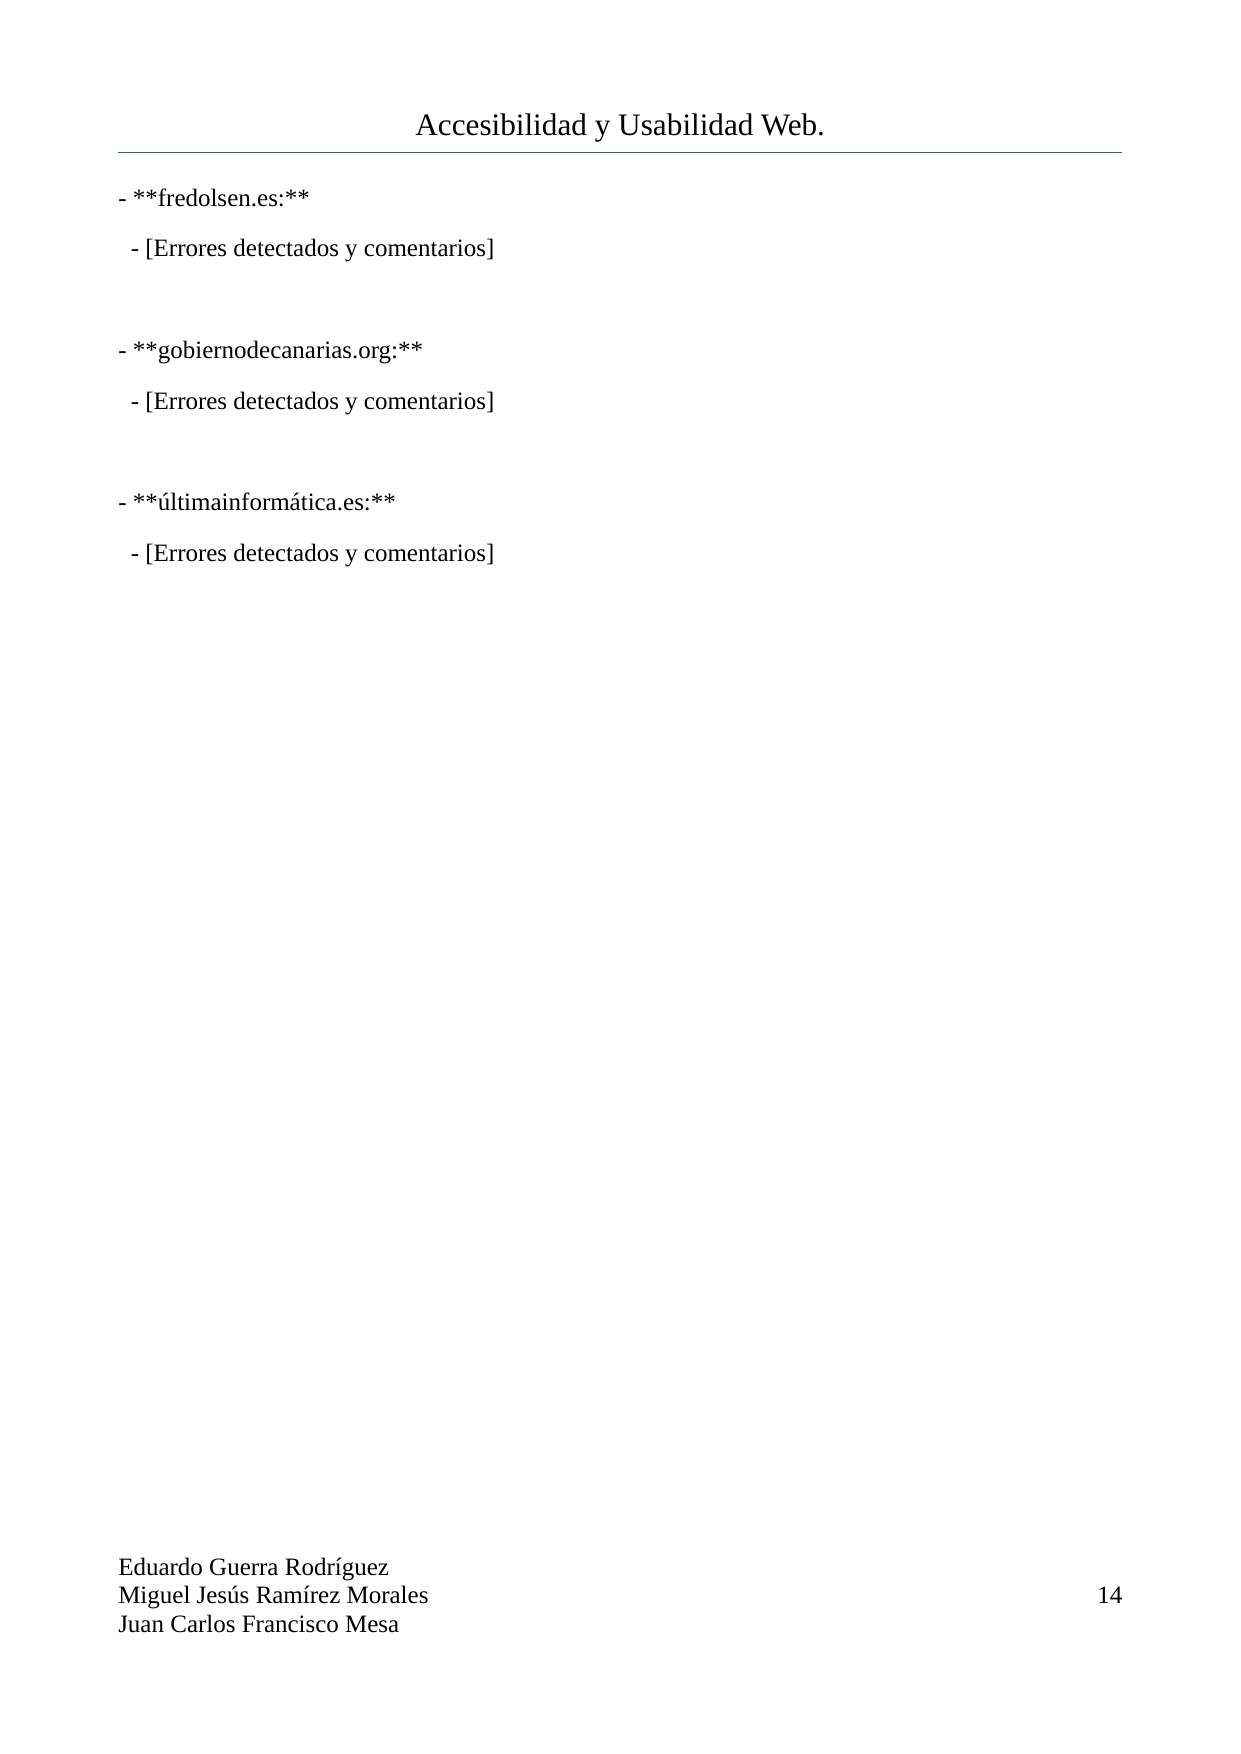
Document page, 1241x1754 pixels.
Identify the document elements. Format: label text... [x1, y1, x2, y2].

text - [Errores detectados y comentarios] [118, 386, 1122, 414]
text - [Errores detectados y comentarios] [118, 233, 1122, 262]
text - **fredolsen.es:** [118, 183, 1122, 212]
text - **gobiernodecanarias.org:** [118, 335, 1122, 364]
text - **últimainformática.es:** [118, 487, 1122, 516]
text - [Errores detectados y comentarios] [118, 538, 1122, 567]
